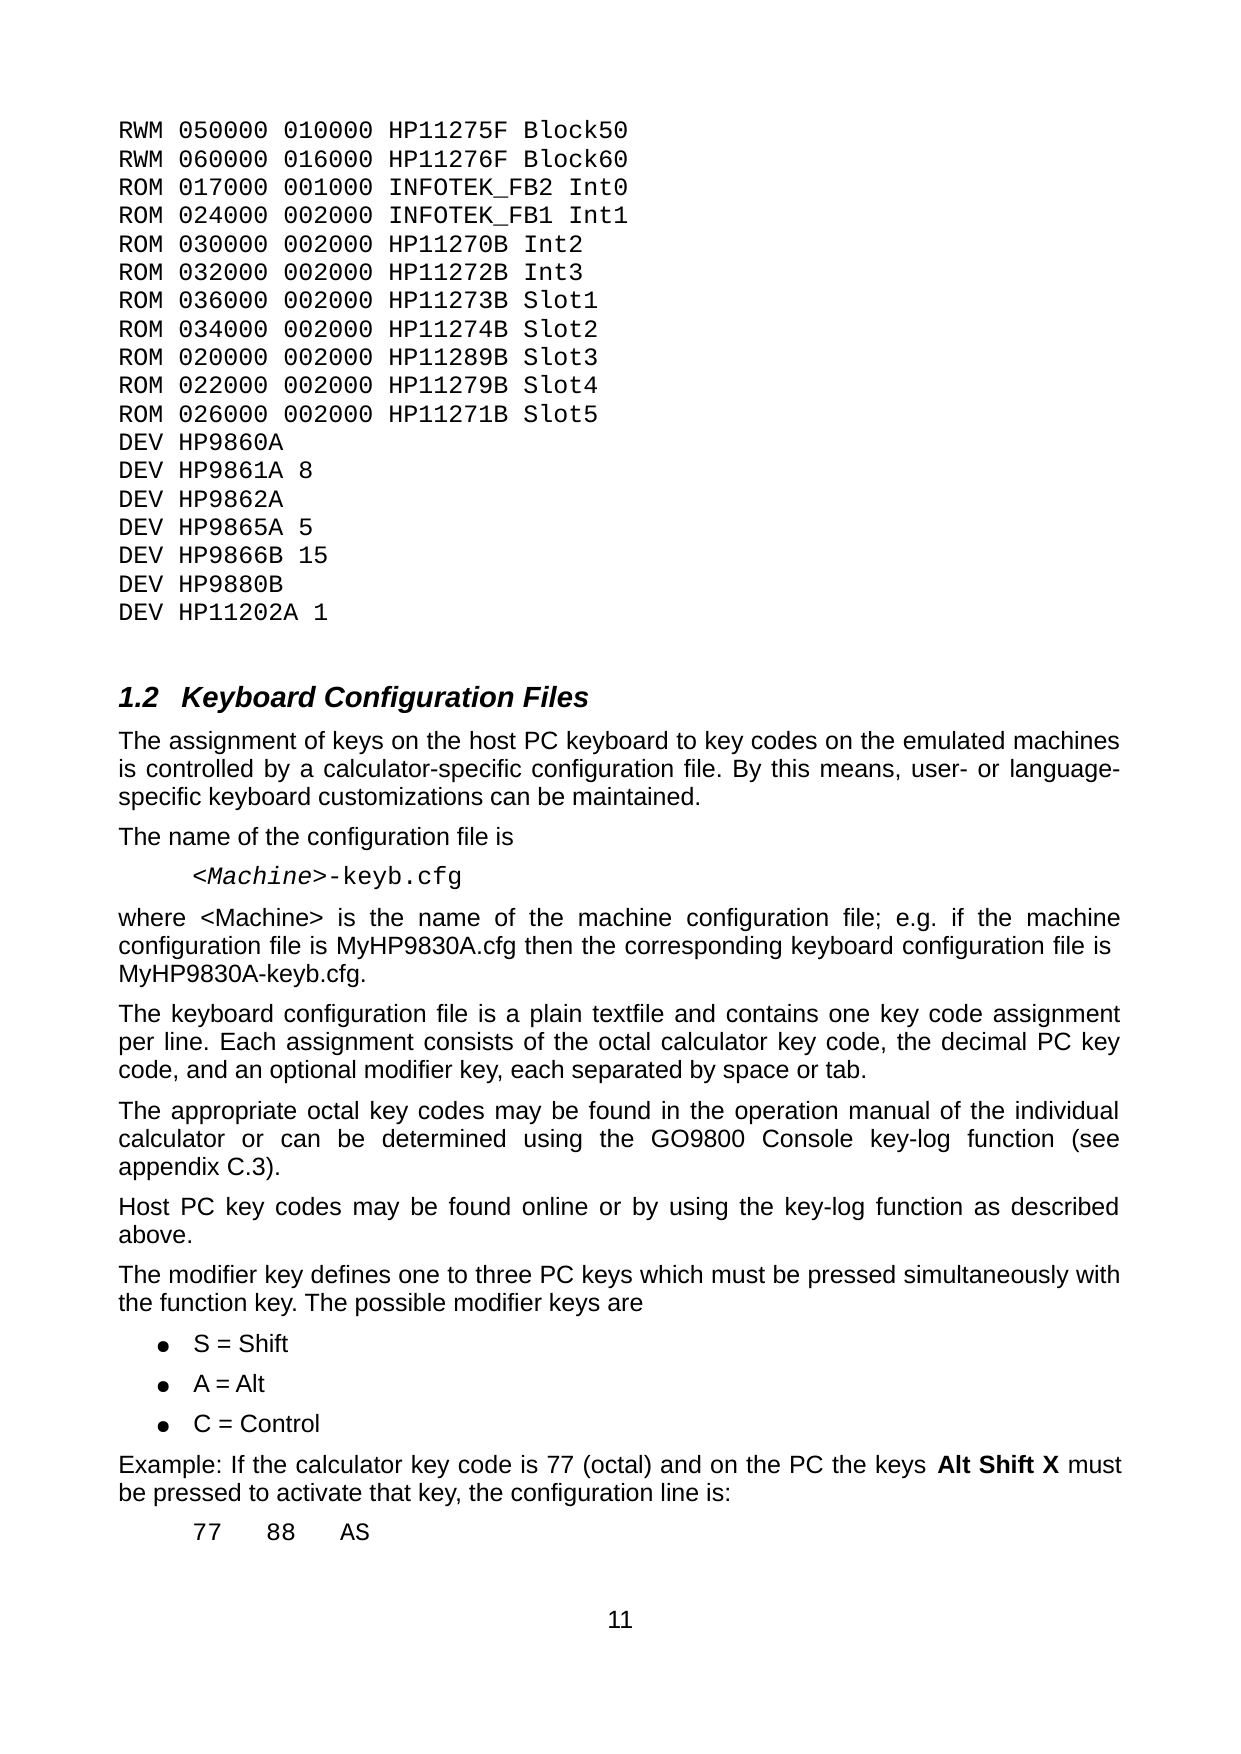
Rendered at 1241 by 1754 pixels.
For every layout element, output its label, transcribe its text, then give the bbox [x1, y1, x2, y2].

text DEV HP9860A [118, 430, 1122, 458]
text ROM 017000 001000 INFOTEK_FB2 Int0 [118, 175, 1122, 203]
text The modifier key defines one to three PC keys which must be pressed simultaneously with the function key. The possible modifier keys are [118, 1261, 1122, 1317]
text ROM 020000 002000 HP11289B Slot3 [118, 345, 1122, 373]
text ROM 030000 002000 HP11270B Int2 [118, 231, 1122, 260]
text DEV HP9865A 5 [118, 515, 1122, 543]
text <Machine>-keyb.cfg [118, 863, 1122, 892]
text ROM 036000 002000 HP11273B Slot1 [118, 288, 1122, 316]
text The name of the configuration file is [118, 823, 1122, 851]
text ROM 022000 002000 HP11279B Slot4 [118, 373, 1122, 401]
text The assignment of keys on the host PC keyboard to key codes on the emulated machines is controlled by a calculator-specific configuration file. By this means, user- or language-specific keyboard customizations can be maintained. [118, 727, 1122, 810]
list S = Shift [156, 1329, 1122, 1357]
text ROM 026000 002000 HP11271B Slot5 [118, 401, 1122, 430]
list A = Alt [156, 1370, 1122, 1398]
text RWM 060000 016000 HP11276F Block60 [118, 146, 1122, 175]
text The keyboard configuration file is a plain textfile and contains one key code assignment per line. Each assignment consists of the octal calculator key code, the decimal PC key code, and an optional modifier key, each separated by space or tab. [118, 1000, 1122, 1084]
text ROM 024000 002000 INFOTEK_FB1 Int1 [118, 203, 1122, 231]
text ROM 034000 002000 HP11274B Slot2 [118, 316, 1122, 345]
text Host PC key codes may be found online or by using the key-log function as described above. [118, 1193, 1122, 1249]
text Example: If the calculator key code is 77 (octal) and on the PC the keys Alt Shift X must be pressed to activate that key, the configuration line is: [118, 1451, 1122, 1507]
text The appropriate octal key codes may be found in the operation manual of the individual calculator or can be determined using the GO9800 Console key-log function (see appendix C.3). [118, 1097, 1122, 1180]
text 77 88 AS [118, 1519, 1122, 1547]
text DEV HP9880B [118, 571, 1122, 600]
list C = Control [156, 1410, 1122, 1438]
text DEV HP9862A [118, 486, 1122, 515]
text DEV HP11202A 1 [118, 600, 1122, 628]
subtitle Keyboard Configuration Files [118, 681, 1122, 714]
text DEV HP9866B 15 [118, 543, 1122, 571]
text DEV HP9861A 8 [118, 458, 1122, 486]
text ROM 032000 002000 HP11272B Int3 [118, 260, 1122, 288]
text RWM 050000 010000 HP11275F Block50 [118, 118, 1122, 146]
text where <Machine> is the name of the machine configuration file; e.g. if the machine configuration file is MyHP9830A.cfg then the corresponding keyboard configuration file is MyHP9830A-keyb.cfg. [118, 904, 1122, 988]
